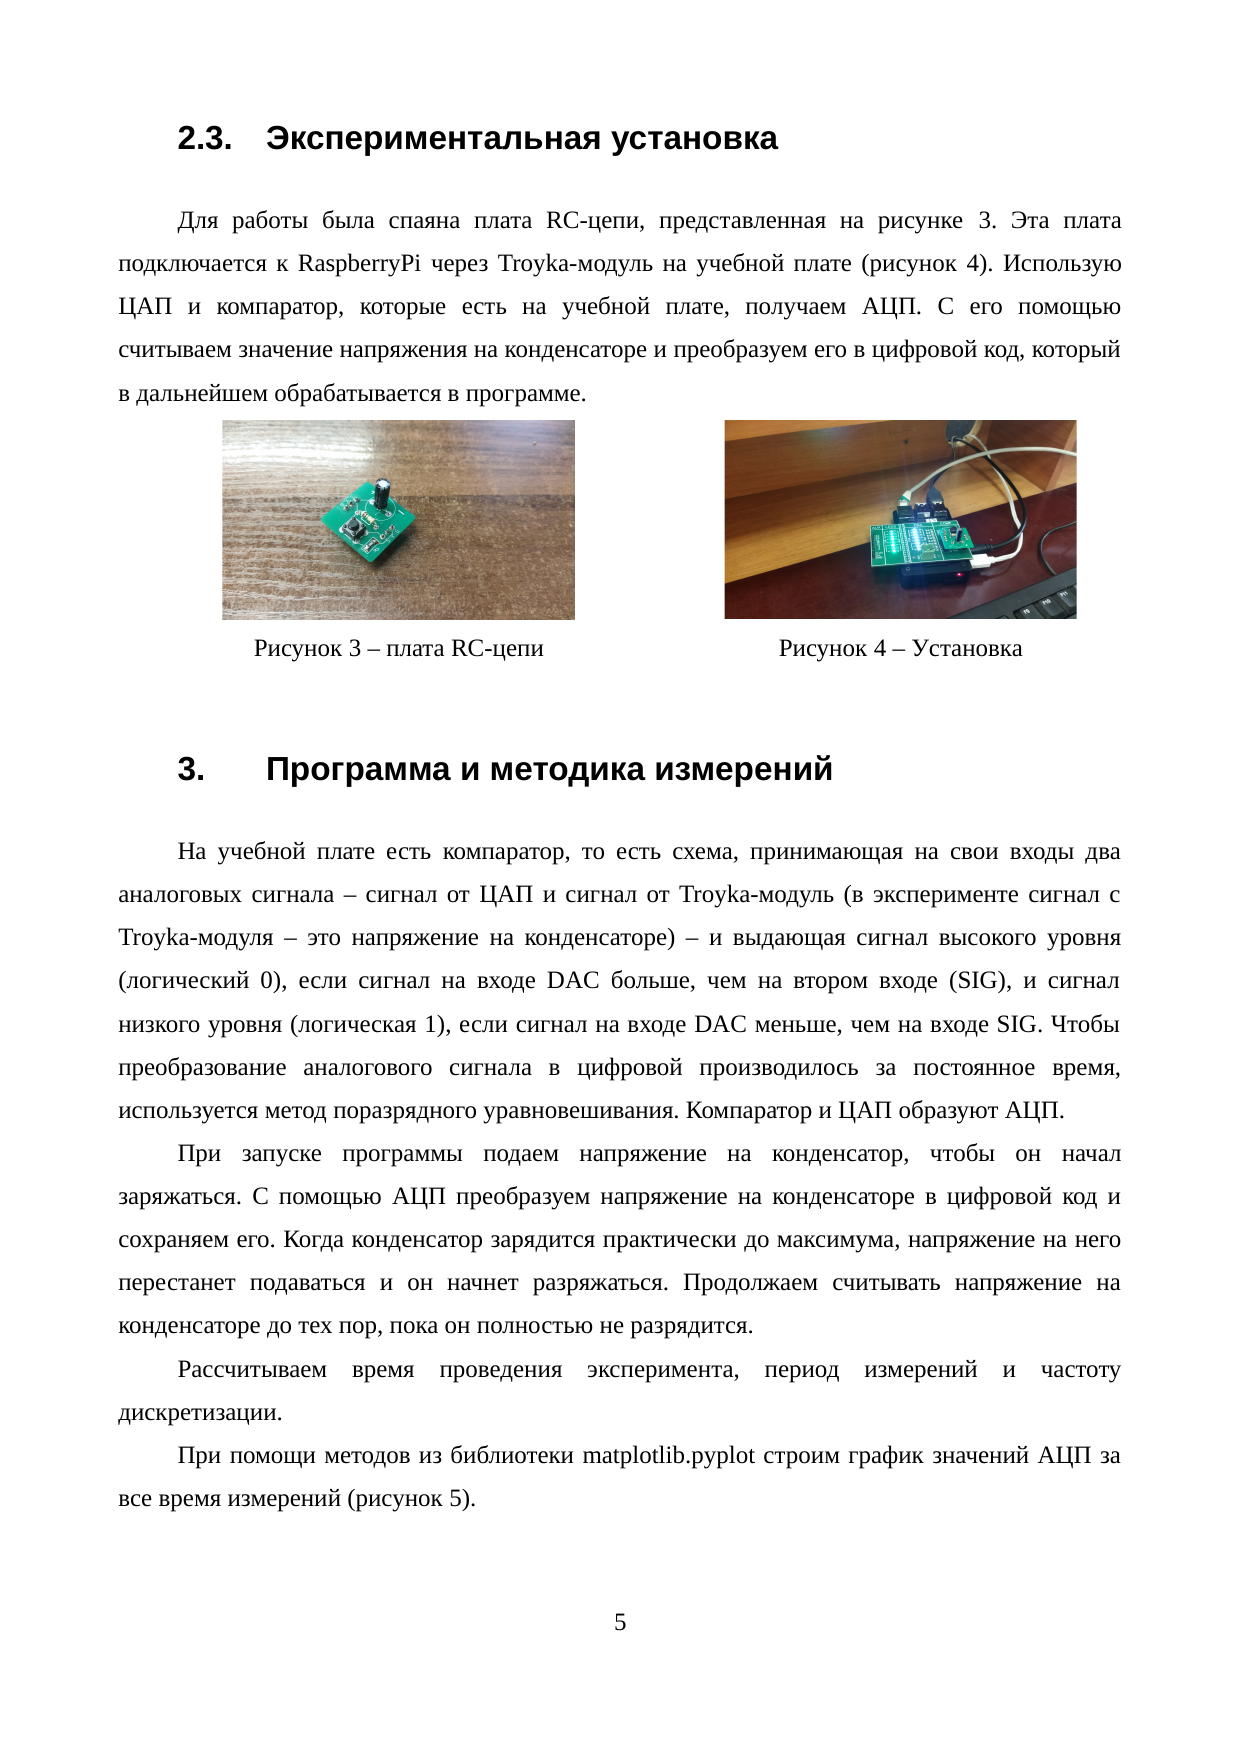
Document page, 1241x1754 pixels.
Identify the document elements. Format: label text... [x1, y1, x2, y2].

picture [222, 420, 575, 620]
text На учебной плате есть компаратор, то есть схема, принимающая на свои входы два аналоговых сигнала – сигнал от ЦАП и сигнал от Troyka-модуль (в эксперименте сигнал с Troyka-модуля – это напряжение на конденсаторе) – и выдающая сигнал высокого уровня (логический 0), если сигнал на входе DAC больше, чем на втором входе (SIG), и сигнал низкого уровня (логическая 1), если сигнал на входе DAC меньше, чем на входе SIG. Чтобы преобразование аналогового сигнала в цифровой производилось за постоянное время, используется метод поразрядного уравновешивания. Компаратор и ЦАП образуют АЦП. [118, 836, 1122, 1124]
text Рассчитываем время проведения эксперимента, период измерений и частоту дискретизации. [118, 1354, 1122, 1426]
text При запуске программы подаем напряжение на конденсатор, чтобы он начал заряжаться. С помощью АЦП преобразуем напряжение на конденсаторе в цифровой код и сохраняем его. Когда конденсатор зарядится практически до максимума, напряжение на него перестанет подаваться и он начнет разряжаться. Продолжаем считывать напряжение на конденсаторе до тех пор, пока он полностью не разрядится. [118, 1138, 1122, 1339]
table_header Рисунок 3 – плата RC-цепи [118, 421, 620, 677]
subtitle Программа и методика измерений [118, 749, 1122, 788]
text Для работы была спаяна плата RC-цепи, представленная на рисунке 3. Эта плата подключается к RaspberryPi через Troyka-модуль на учебной плате (рисунок 4). Использую ЦАП и компаратор, которые есть на учебной плате, получаем АЦП. С его помощью считываем значение напряжения на конденсаторе и преобразуем его в цифровой код, который в дальнейшем обрабатывается в программе. [118, 205, 1122, 406]
table_header Рисунок 4 – Установка [620, 421, 1122, 677]
picture [724, 420, 1077, 619]
text При помощи методов из библиотеки matplotlib.pyplot строим график значений АЦП за все время измерений (рисунок 5). [118, 1440, 1122, 1512]
subtitle Экспериментальная установка [118, 118, 1122, 157]
